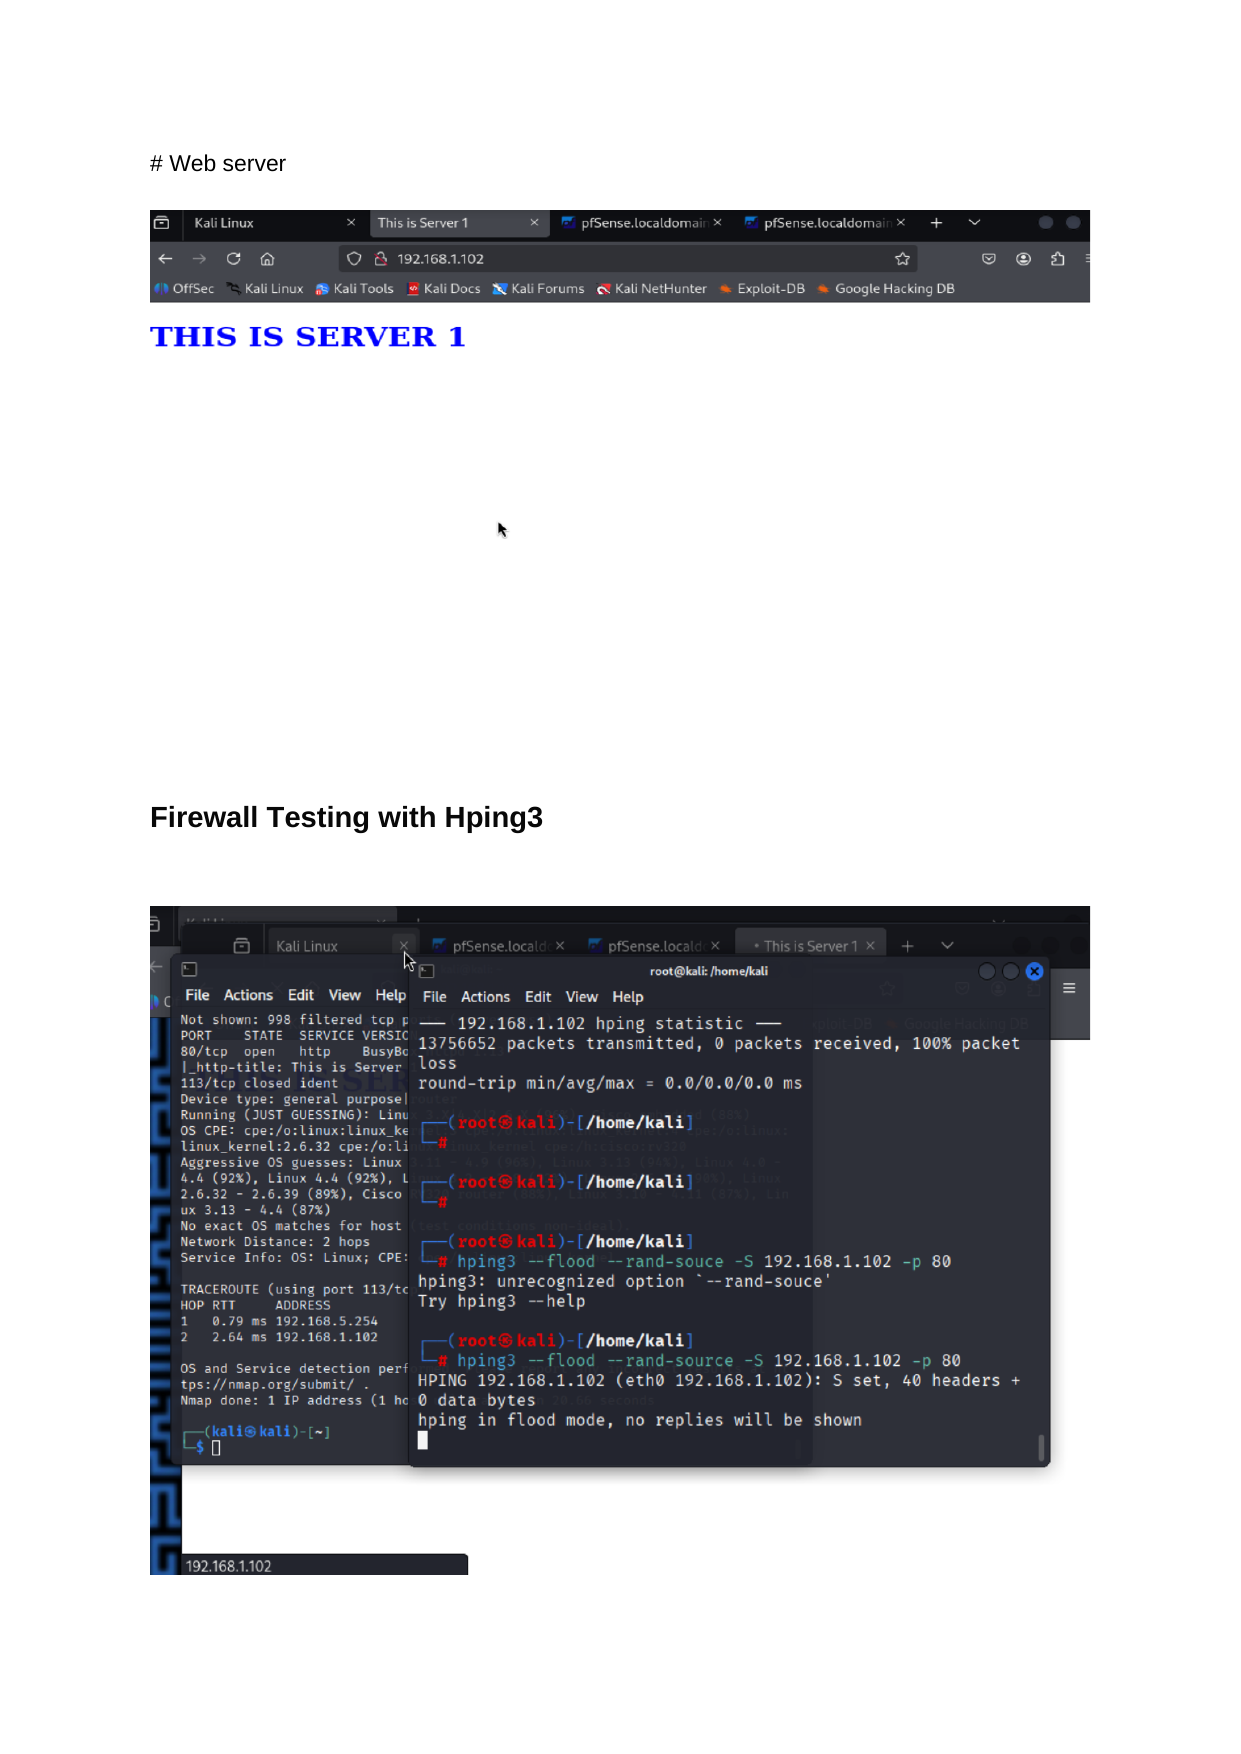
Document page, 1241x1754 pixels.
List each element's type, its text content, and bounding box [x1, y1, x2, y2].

text # Web server [150, 150, 1090, 176]
picture [150, 210, 1091, 723]
picture [150, 906, 1091, 1575]
text Firewall Testing with Hping3 [150, 800, 1090, 833]
